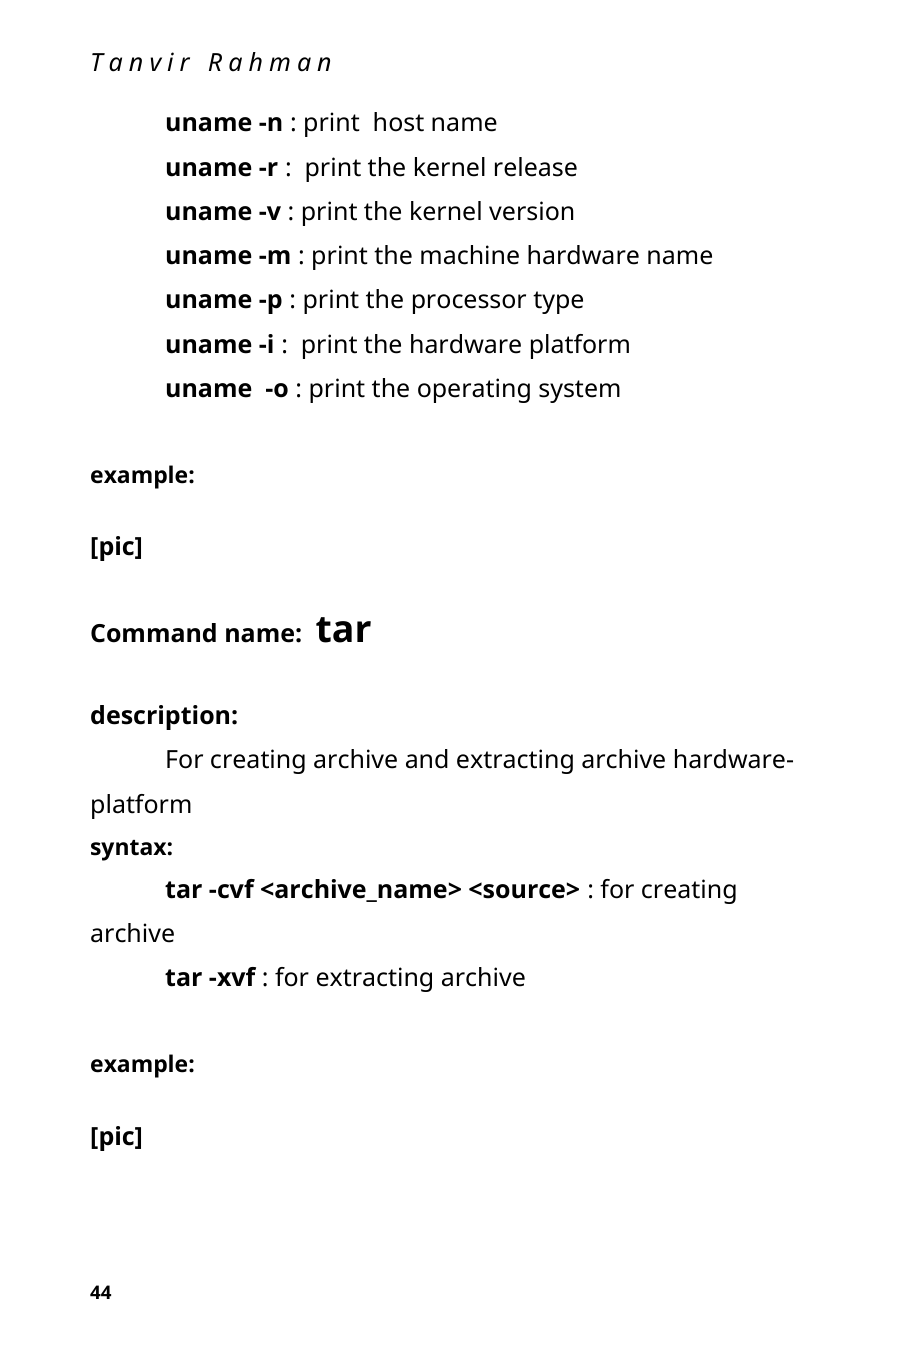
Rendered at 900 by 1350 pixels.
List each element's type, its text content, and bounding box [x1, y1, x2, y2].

text tar -xvf : for extracting archive [90, 960, 810, 994]
text [pic] [90, 1118, 810, 1152]
text example: [90, 459, 810, 490]
text uname -v : print the kernel version [90, 193, 810, 228]
text uname -o : print the operating system [90, 371, 810, 405]
text uname -m : print the machine hardware name [90, 238, 810, 272]
text example: [90, 1048, 810, 1080]
text syntax: [90, 831, 810, 862]
text Command name: tar [90, 602, 810, 653]
text tar -cvf <archive_name> <source> : for creating archive [90, 871, 810, 950]
text uname -p : print the processor type [90, 282, 810, 316]
text For creating archive and extracting archive hardware-platform [90, 742, 810, 821]
text description: [90, 698, 810, 732]
text [pic] [90, 529, 810, 563]
text uname -i : print the hardware platform [90, 326, 810, 360]
text uname -n : print host name [90, 105, 810, 139]
text uname -r : print the kernel release [90, 149, 810, 183]
